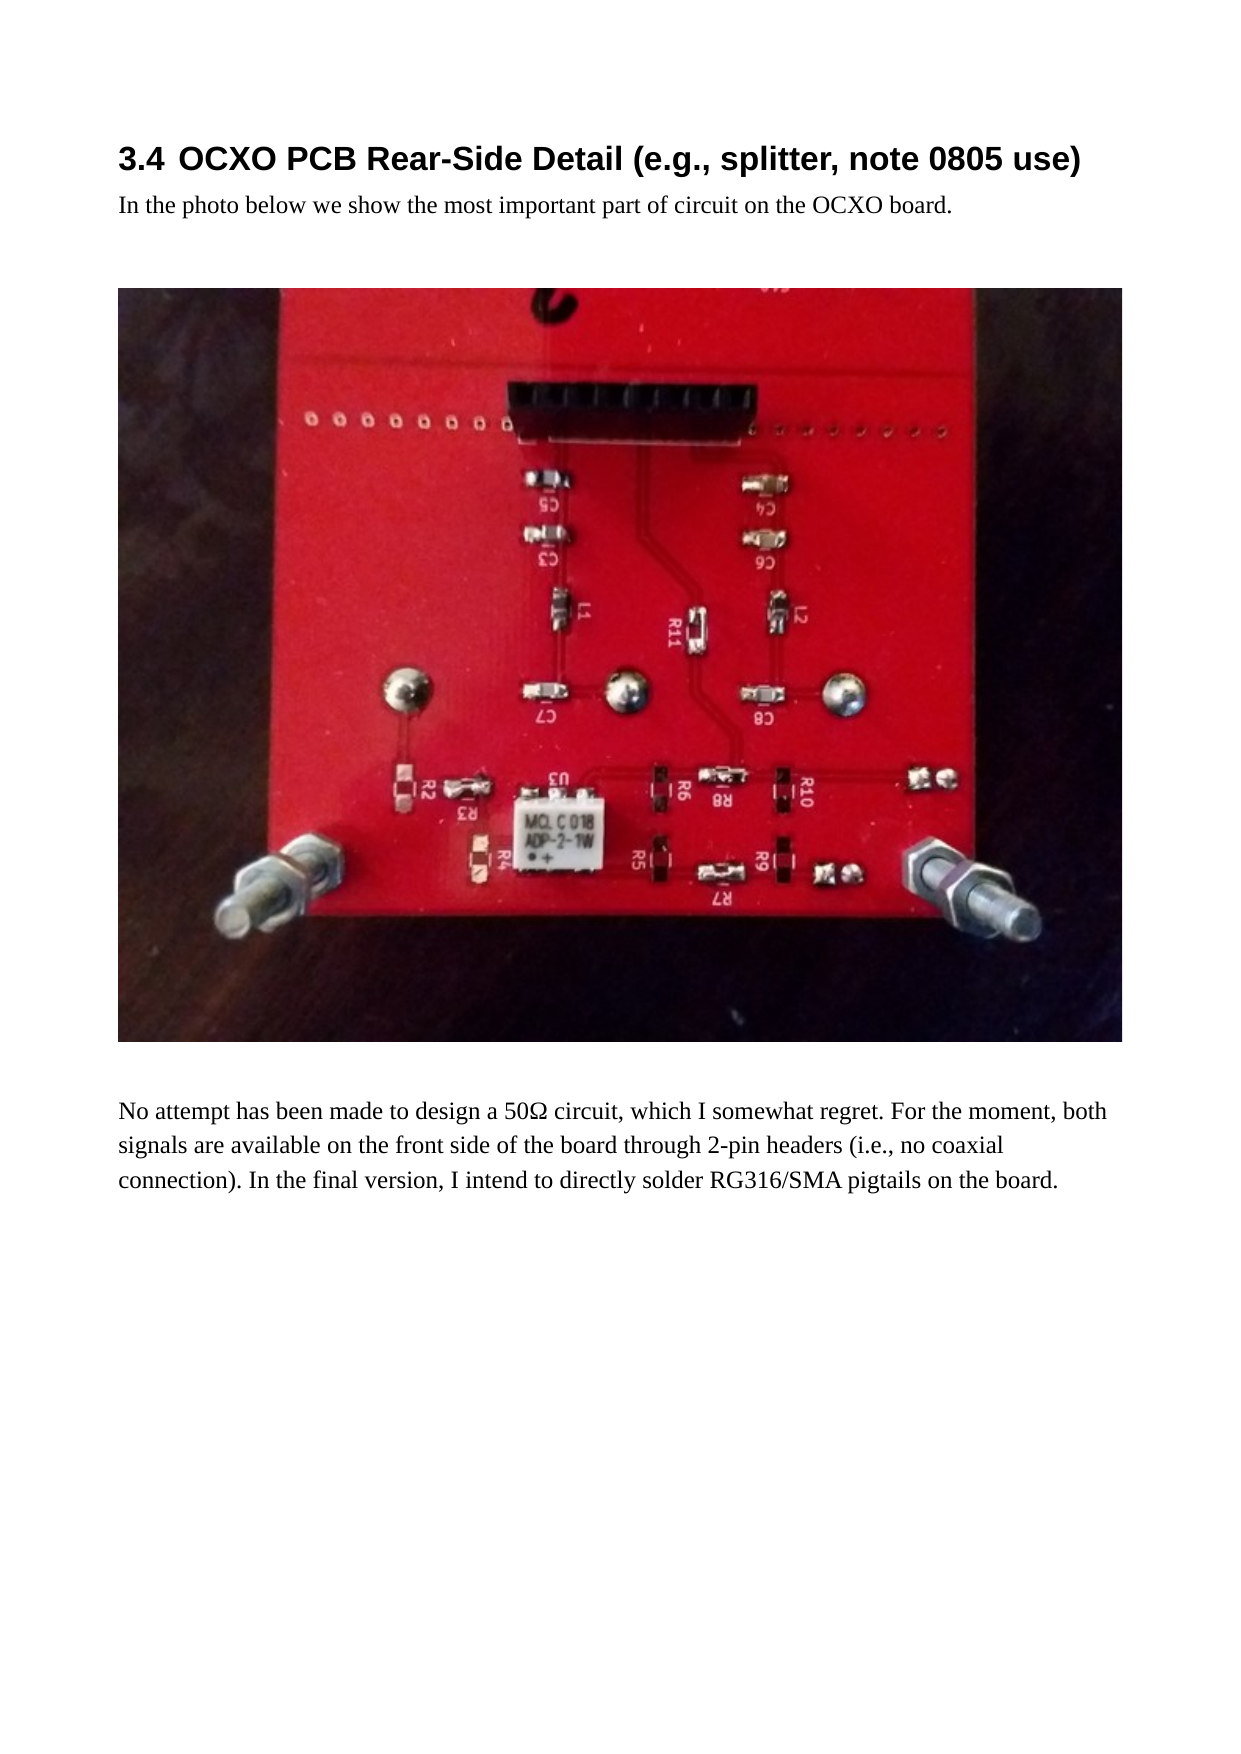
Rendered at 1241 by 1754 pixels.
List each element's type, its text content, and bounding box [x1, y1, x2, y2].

subtitle OCXO PCB Rear-Side Detail (e.g., splitter, note 0805 use) [118, 139, 1122, 178]
text No attempt has been made to design a 50Ω circuit, which I somewhat regret. For the moment, both signals are available on the front side of the board through 2-pin headers (i.e., no coaxial connection). In the final version, I intend to directly solder RG316/SMA pigtails on the board. [118, 1096, 1122, 1194]
picture [118, 288, 1123, 1042]
text In the photo below we show the most important part of circuit on the OCXO board. [118, 190, 1122, 219]
